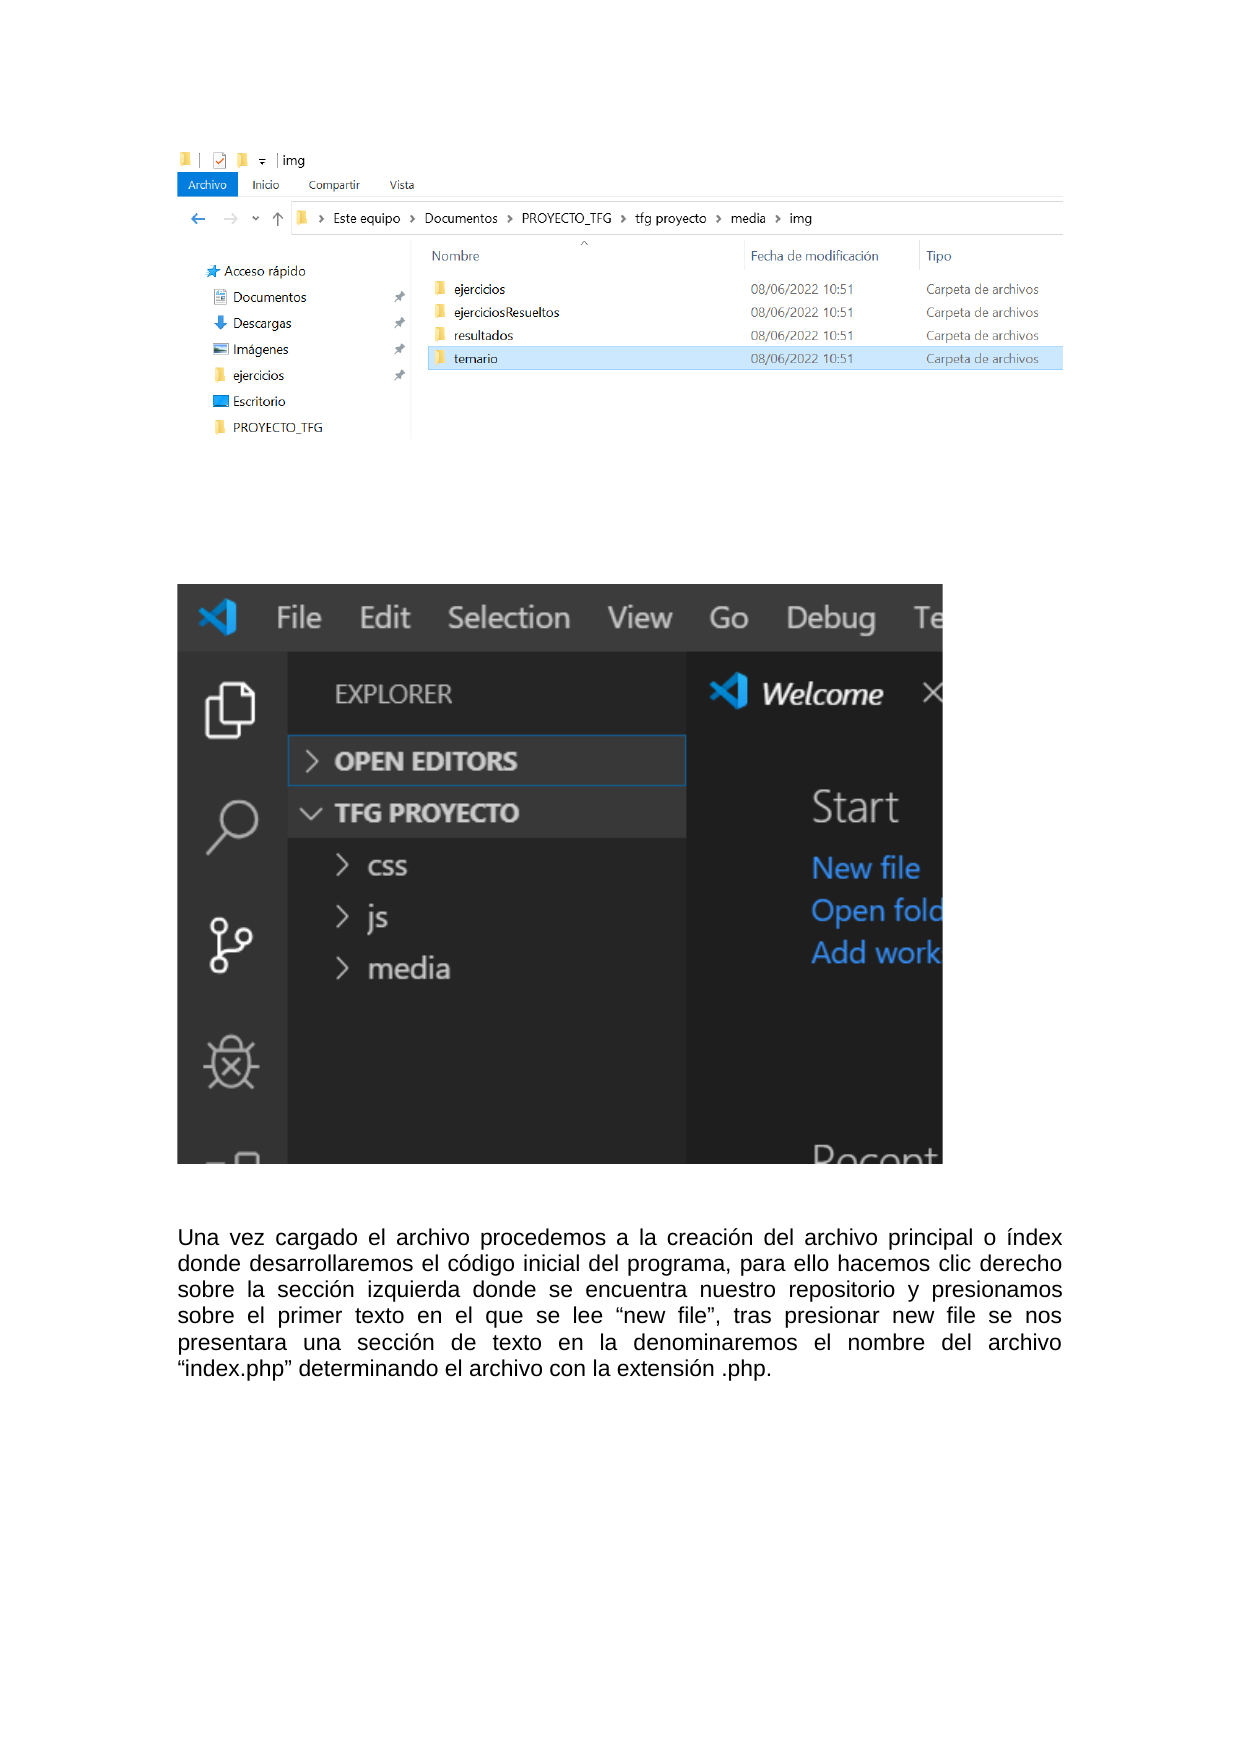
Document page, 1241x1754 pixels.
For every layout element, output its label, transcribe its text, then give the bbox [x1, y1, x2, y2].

text Una vez cargado el archivo procedemos a la creación del archivo principal o índex donde desarrollaremos el código inicial del programa, para ello hacemos clic derecho sobre la sección izquierda donde se encuentra nuestro repositorio y presionamos sobre el primer texto en el que se lee “new file”, tras presionar new file se nos presentara una sección de texto en la denominaremos el nombre del archivo “index.php” determinando el archivo con la extensión .php. [177, 1223, 1063, 1382]
